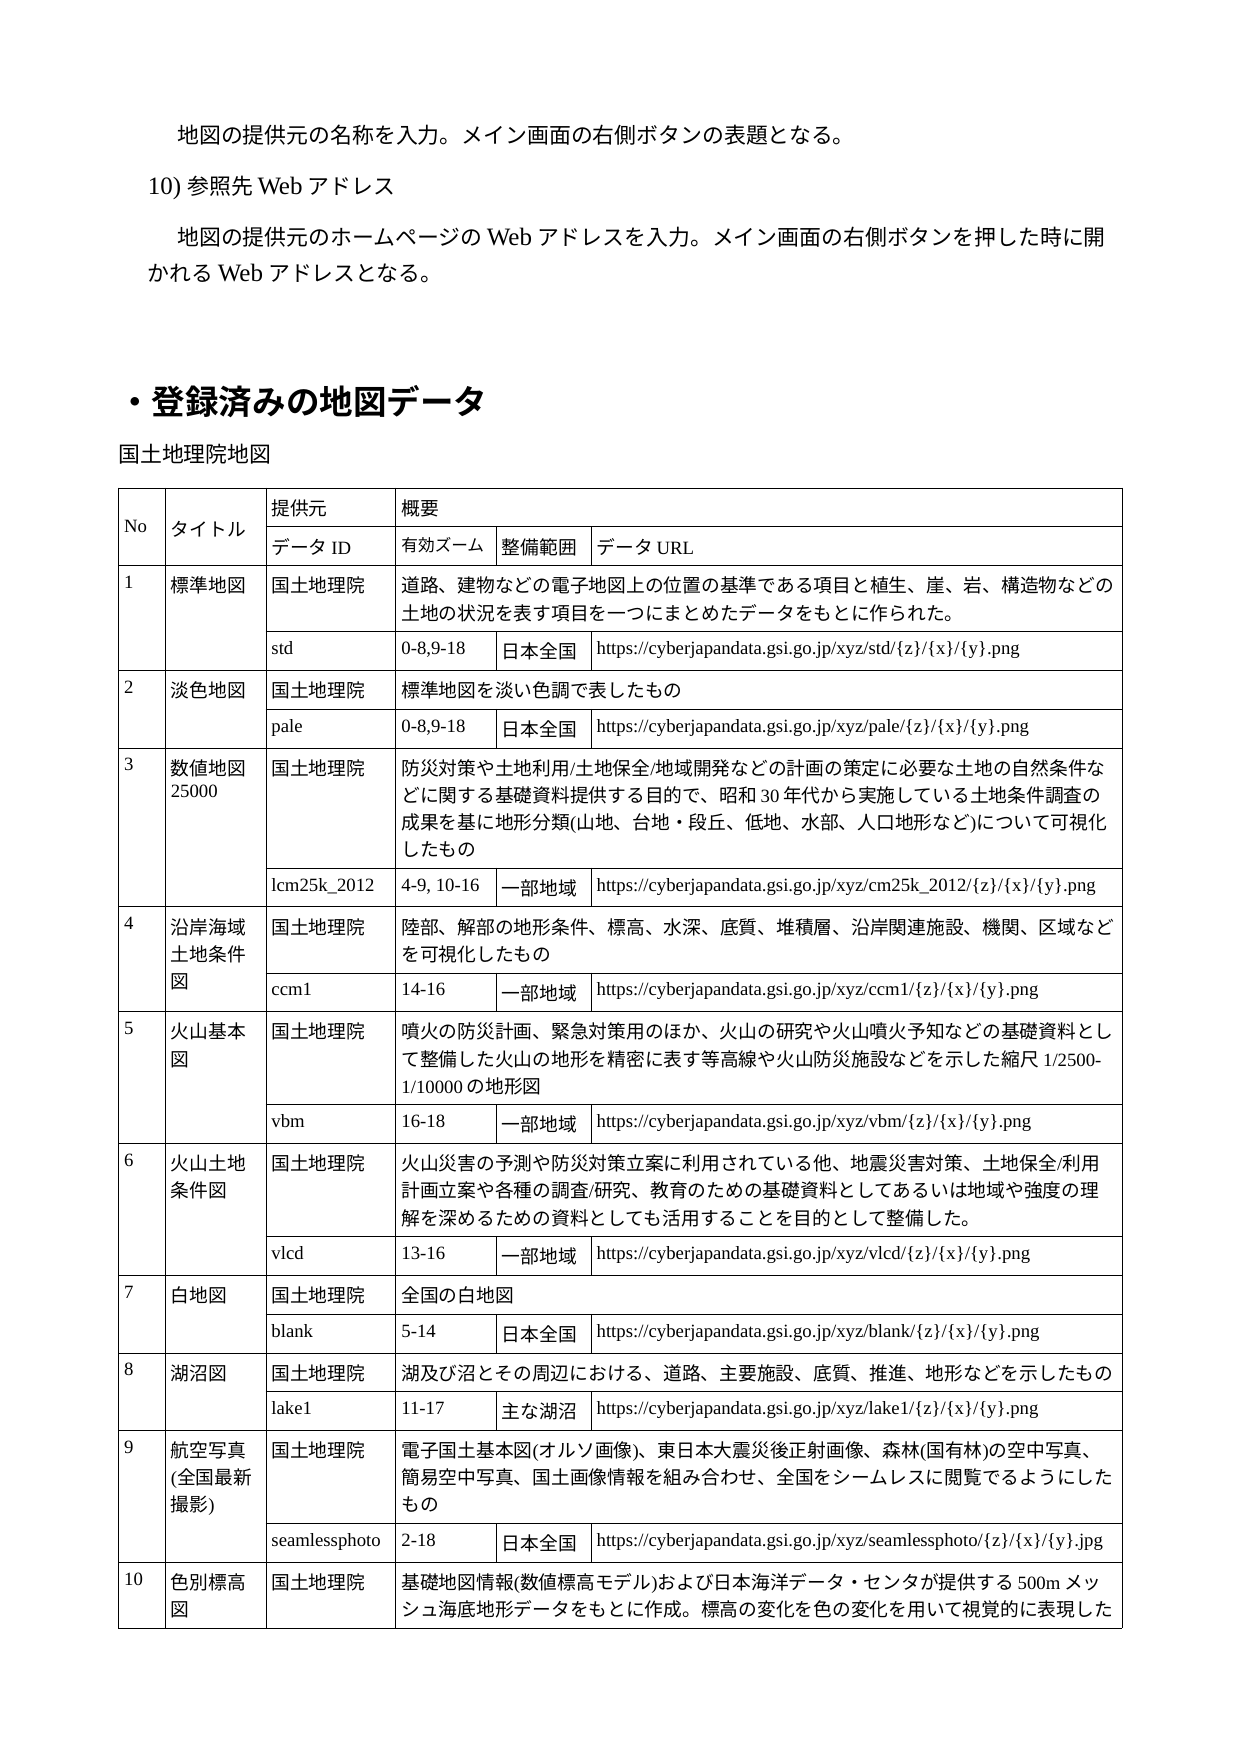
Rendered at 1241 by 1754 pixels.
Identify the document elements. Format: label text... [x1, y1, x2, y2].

table_cell 日本全国 [497, 710, 591, 747]
table_cell 一部地域 [497, 1105, 591, 1143]
table_cell 淡色地図 [166, 671, 266, 747]
table_cell 0-8,9-18 [396, 632, 496, 670]
table_cell https://cyberjapandata.gsi.go.jp/xyz/vlcd/{z}/{x}/{y}.png [592, 1237, 1122, 1275]
table_cell 色別標高図 [166, 1563, 266, 1628]
table_cell 沿岸海域土地条件図 [166, 907, 266, 1011]
text 地図の提供元の名称を入力。メイン画面の右側ボタンの表題となる。 [148, 118, 1122, 150]
table_cell 一部地域 [497, 869, 591, 906]
table_cell データID [267, 527, 395, 565]
subtitle ・登録済みの地図データ [118, 376, 1122, 424]
table_header 概要 [396, 489, 1122, 526]
table_cell https://cyberjapandata.gsi.go.jp/xyz/ccm1/{z}/{x}/{y}.png [592, 974, 1122, 1011]
table_cell vbm [267, 1105, 395, 1143]
table_cell データURL [592, 527, 1122, 565]
table_cell 国土地理院 [267, 1276, 395, 1314]
table_cell 13-16 [396, 1237, 496, 1275]
table_cell 国土地理院 [267, 566, 395, 631]
text 国土地理院地図 [118, 437, 1122, 468]
table_cell 白地図 [166, 1276, 266, 1352]
table_cell pale [267, 710, 395, 747]
table_cell 有効ズーム [396, 527, 496, 565]
table_cell 国土地理院 [267, 1431, 395, 1523]
table_cell 4 [119, 907, 165, 1011]
table_cell 日本全国 [497, 632, 591, 670]
table_cell 日本全国 [497, 1524, 591, 1562]
table_cell 1 [119, 566, 165, 670]
table_header 提供元 [267, 489, 395, 526]
table_cell https://cyberjapandata.gsi.go.jp/xyz/seamlessphoto/{z}/{x}/{y}.jpg [592, 1524, 1122, 1562]
table_cell 国土地理院 [267, 1144, 395, 1236]
table_cell 国土地理院 [267, 1012, 395, 1104]
table_cell 0-8,9-18 [396, 710, 496, 747]
table_cell 標準地図を淡い色調で表したもの [396, 671, 1122, 709]
table_cell 噴火の防災計画、緊急対策用のほか、火山の研究や火山噴火予知などの基礎資料として整備した火山の地形を精密に表す等高線や火山防災施設などを示した縮尺 1/2500-1/10000の地形図 [396, 1012, 1122, 1104]
table_cell lcm25k_2012 [267, 869, 395, 906]
table_cell 9 [119, 1431, 165, 1562]
table_header タイトル [166, 489, 266, 565]
table_cell 16-18 [396, 1105, 496, 1143]
table_cell 標準地図 [166, 566, 266, 670]
table_cell 5 [119, 1012, 165, 1143]
table_cell 火山災害の予測や防災対策立案に利用されている他、地震災害対策、土地保全/利用計画立案や各種の調査/研究、教育のための基礎資料としてあるいは地域や強度の理解を深めるための資料としても活用することを目的として整備した。 [396, 1144, 1122, 1236]
table_cell https://cyberjapandata.gsi.go.jp/xyz/cm25k_2012/{z}/{x}/{y}.png [592, 869, 1122, 906]
table_cell 11-17 [396, 1392, 496, 1430]
table_cell 国土地理院 [267, 1563, 395, 1628]
table_cell 火山土地条件図 [166, 1144, 266, 1275]
table_cell 陸部、解部の地形条件、標高、水深、底質、堆積層、沿岸関連施設、機関、区域などを可視化したもの [396, 907, 1122, 972]
text 地図の提供元のホームページのWebアドレスを入力。メイン画面の右側ボタンを押した時に開かれるWebアドレスとなる。 [148, 220, 1122, 288]
table_cell 一部地域 [497, 974, 591, 1011]
text 10) 参照先Webアドレス [118, 169, 1122, 201]
table_cell 4-9, 10-16 [396, 869, 496, 906]
table_cell https://cyberjapandata.gsi.go.jp/xyz/lake1/{z}/{x}/{y}.png [592, 1392, 1122, 1430]
table_cell 2-18 [396, 1524, 496, 1562]
table_cell vlcd [267, 1237, 395, 1275]
table_cell std [267, 632, 395, 670]
table_cell 湖沼図 [166, 1354, 266, 1430]
table_cell 7 [119, 1276, 165, 1352]
table_cell 14-16 [396, 974, 496, 1011]
table_cell 国土地理院 [267, 1354, 395, 1391]
table_cell 6 [119, 1144, 165, 1275]
table_cell seamlessphoto [267, 1524, 395, 1562]
table_cell 国土地理院 [267, 671, 395, 709]
table_cell 国土地理院 [267, 907, 395, 972]
table_cell 主な湖沼 [497, 1392, 591, 1430]
table_header No [119, 489, 165, 565]
table_cell 10 [119, 1563, 165, 1628]
table_cell 電子国土基本図(オルソ画像)、東日本大震災後正射画像、森林(国有林)の空中写真、簡易空中写真、国土画像情報を組み合わせ、全国をシームレスに閲覧でるようにしたもの [396, 1431, 1122, 1523]
table_cell 日本全国 [497, 1315, 591, 1352]
table_cell https://cyberjapandata.gsi.go.jp/xyz/blank/{z}/{x}/{y}.png [592, 1315, 1122, 1352]
table_cell 8 [119, 1354, 165, 1430]
table_cell 全国の白地図 [396, 1276, 1122, 1314]
table_cell lake1 [267, 1392, 395, 1430]
table_cell 道路、建物などの電子地図上の位置の基準である項目と植生、崖、岩、構造物などの土地の状況を表す項目を一つにまとめたデータをもとに作られた。 [396, 566, 1122, 631]
table_cell 航空写真(全国最新撮影) [166, 1431, 266, 1562]
table_cell 5-14 [396, 1315, 496, 1352]
table_cell 火山基本図 [166, 1012, 266, 1143]
table_cell 一部地域 [497, 1237, 591, 1275]
table_cell 基礎地図情報(数値標高モデル)および日本海洋データ・センタが提供する500mメッシュ海底地形データをもとに作成。標高の変化を色の変化を用いて視覚的に表現した [396, 1563, 1122, 1628]
table_cell https://cyberjapandata.gsi.go.jp/xyz/pale/{z}/{x}/{y}.png [592, 710, 1122, 747]
table_cell 数値地図25000 [166, 749, 266, 906]
table_cell https://cyberjapandata.gsi.go.jp/xyz/vbm/{z}/{x}/{y}.png [592, 1105, 1122, 1143]
table_cell 国土地理院 [267, 749, 395, 868]
table_cell 整備範囲 [497, 527, 591, 565]
table_cell 3 [119, 749, 165, 906]
table_cell blank [267, 1315, 395, 1352]
table_cell 防災対策や土地利用/土地保全/地域開発などの計画の策定に必要な土地の自然条件などに関する基礎資料提供する目的で、昭和30年代から実施している土地条件調査の成果を基に地形分類(山地、台地・段丘、低地、水部、人口地形など)について可視化したもの [396, 749, 1122, 868]
table_cell https://cyberjapandata.gsi.go.jp/xyz/std/{z}/{x}/{y}.png [592, 632, 1122, 670]
table_cell 湖及び沼とその周辺における、道路、主要施設、底質、推進、地形などを示したもの [396, 1354, 1122, 1391]
table_cell ccm1 [267, 974, 395, 1011]
table_cell 2 [119, 671, 165, 747]
